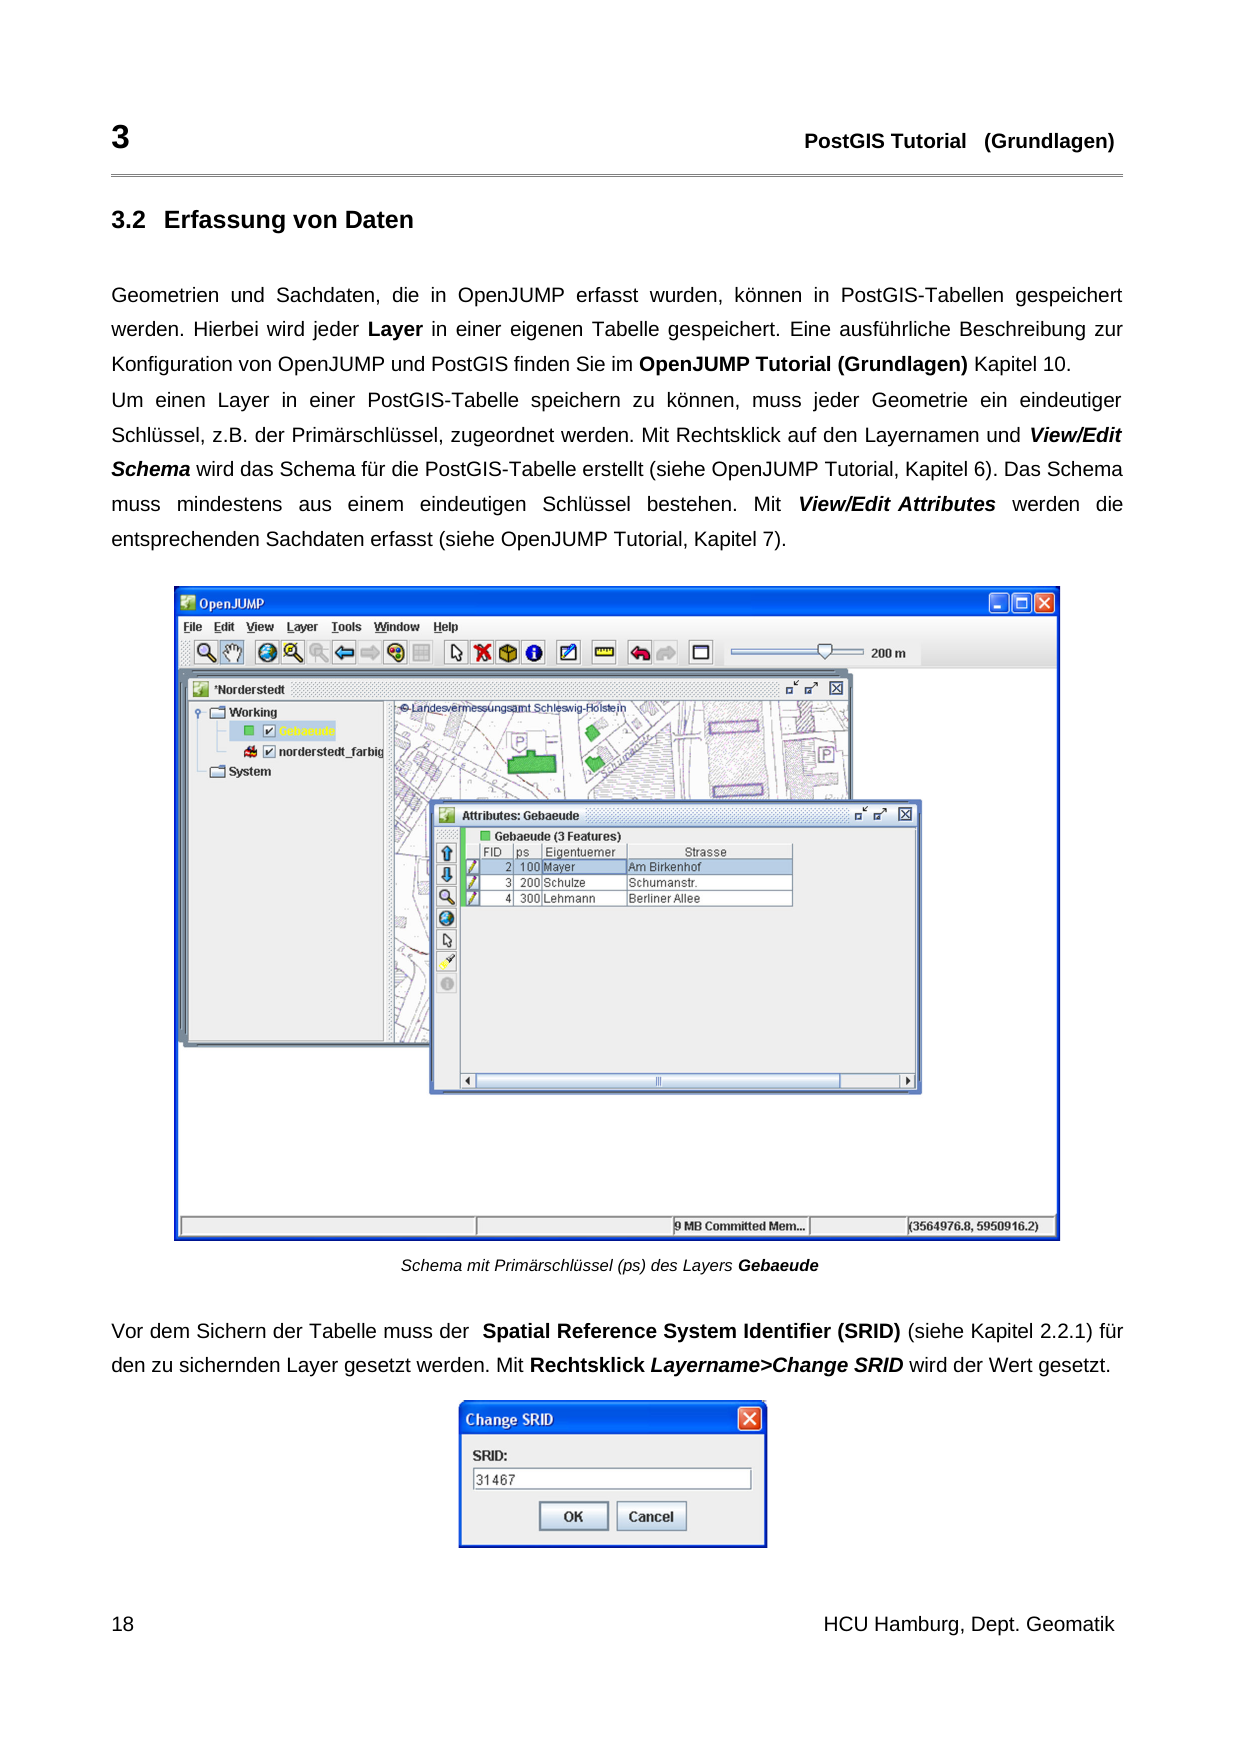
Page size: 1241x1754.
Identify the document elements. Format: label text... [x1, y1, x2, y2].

picture [458, 1400, 768, 1548]
text Schema mit Primärschlüssel (ps) des Layers Gebaeude [111, 599, 1123, 1276]
text Geometrien und Sachdaten, die in OpenJUMP erfasst wurden, können in PostGIS-Tabellen gespeichert werden. Hierbei wird jeder Layer in einer eigenen Tabelle gespeichert. Eine ausführliche Beschreibung zur Konfiguration von OpenJUMP und PostGIS finden Sie im OpenJUMP Tutorial (Grundlagen) Kapitel 10. [111, 283, 1123, 376]
picture [174, 586, 1061, 1241]
subtitle Erfassung von Daten [111, 206, 1123, 234]
text Um einen Layer in einer PostGIS-Tabelle speichern zu können, muss jeder Geometrie ein eindeutiger Schlüssel, z.B. der Primärschlüssel, zugeordnet werden. Mit Rechtsklick auf den Layernamen und View/Edit Schema wird das Schema für die PostGIS-Tabelle erstellt (siehe OpenJUMP Tutorial, Kapitel 6). Das Schema muss mindestens aus einem eindeutigen Schlüssel bestehen. Mit View/Edit Attributes werden die entsprechenden Sachdaten erfasst (siehe OpenJUMP Tutorial, Kapitel 7). [111, 388, 1123, 551]
text Vor dem Sichern der Tabelle muss der Spatial Reference System Identifier (SRID) (siehe Kapitel 2.2.1) für den zu sichernden Layer gesetzt werden. Mit Rechtsklick Layername>Change SRID wird der Wert gesetzt. [111, 1319, 1123, 1377]
